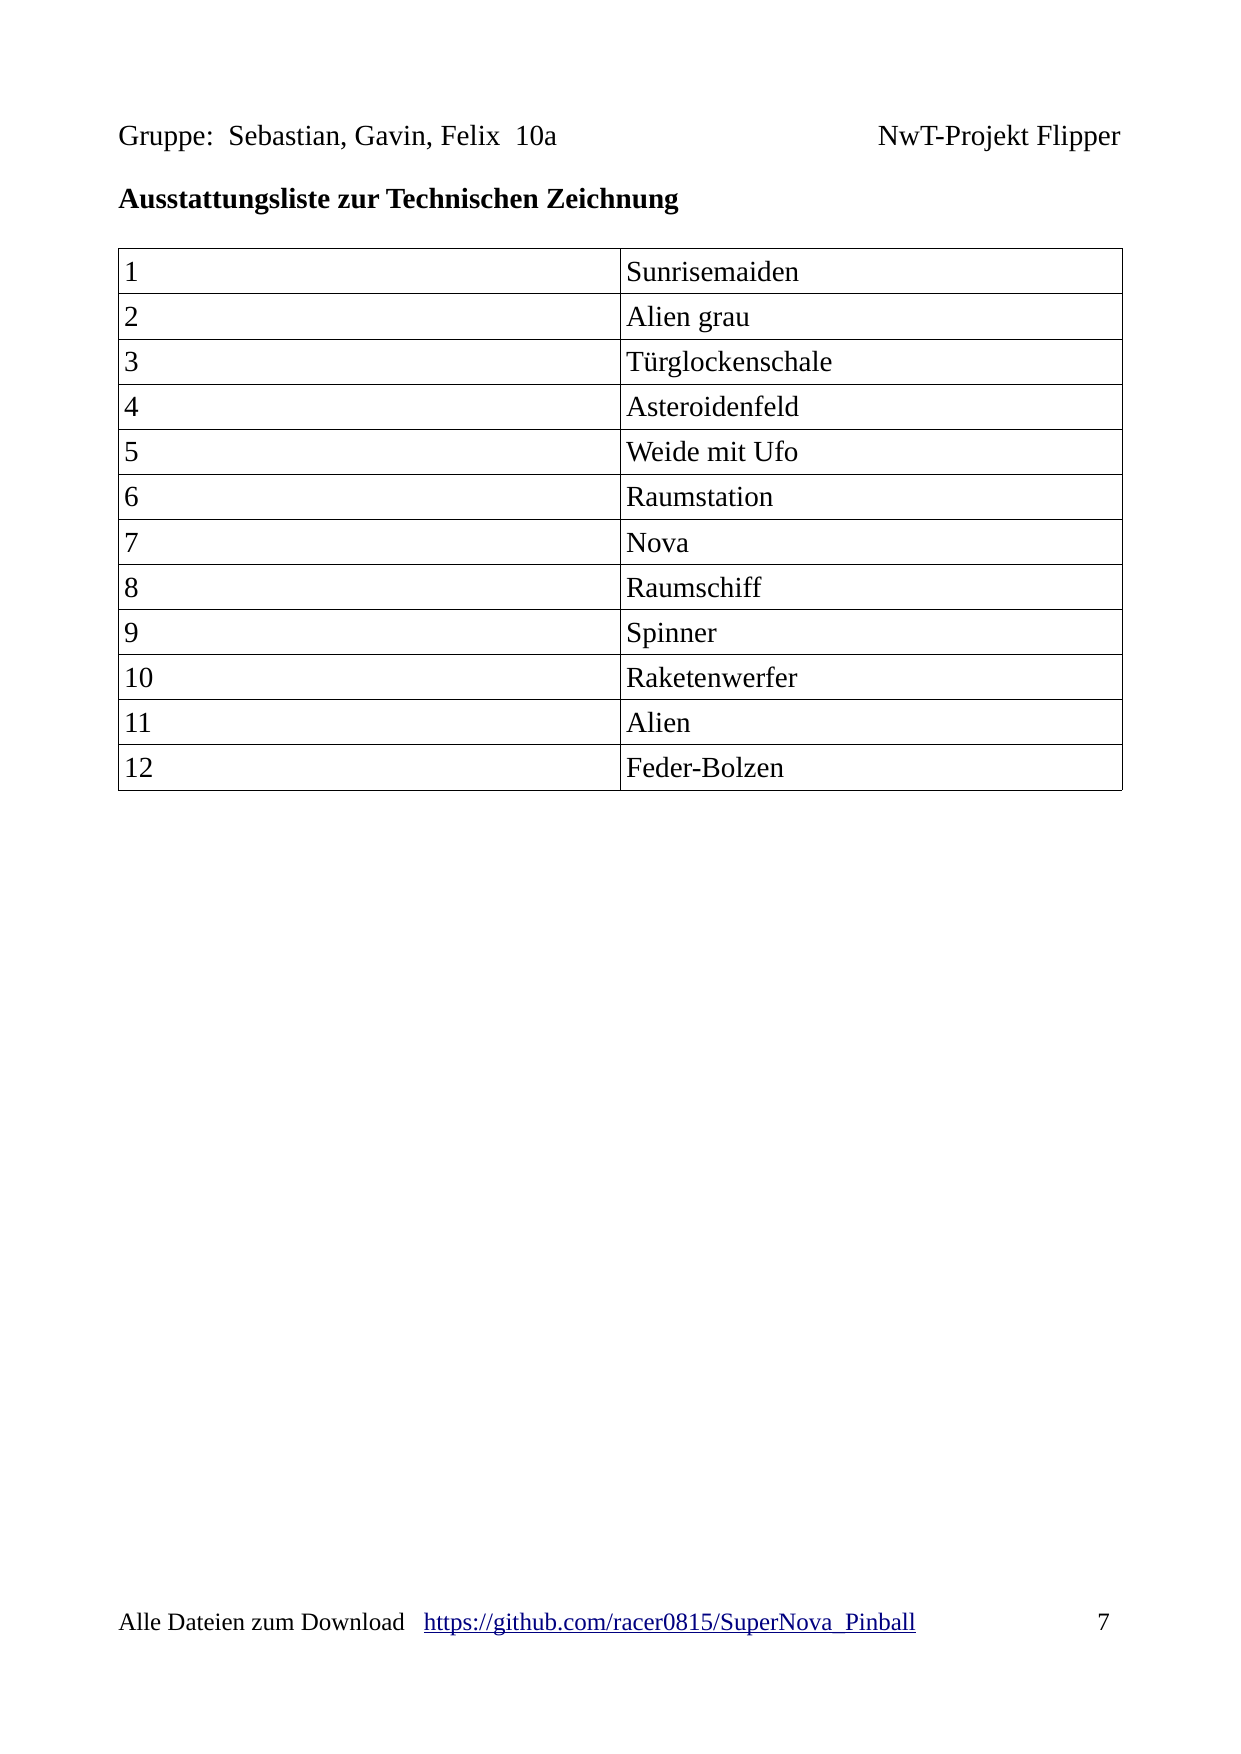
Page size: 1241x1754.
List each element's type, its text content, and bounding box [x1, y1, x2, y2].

table_cell 5 [119, 430, 620, 474]
table_cell 11 [119, 700, 620, 744]
table_cell Spinner [621, 610, 1122, 654]
table_cell Asteroidenfeld [621, 385, 1122, 429]
table_cell 3 [119, 340, 620, 383]
text Ausstattungsliste zur Technischen Zeichnung [118, 181, 1122, 215]
table_cell Feder-Bolzen [621, 745, 1122, 789]
table_cell Türglockenschale [621, 340, 1122, 383]
table_cell 9 [119, 610, 620, 654]
table_cell Raketenwerfer [621, 655, 1122, 699]
table_cell 12 [119, 745, 620, 789]
table_cell Alien grau [621, 294, 1122, 338]
table_cell Weide mit Ufo [621, 430, 1122, 474]
table_header 1 [119, 249, 620, 293]
table_cell Alien [621, 700, 1122, 744]
table_cell Raumschiff [621, 565, 1122, 609]
table_cell 6 [119, 475, 620, 519]
table_cell 4 [119, 385, 620, 429]
table_cell 8 [119, 565, 620, 609]
table_cell Nova [621, 520, 1122, 564]
table_cell 10 [119, 655, 620, 699]
table_cell Raumstation [621, 475, 1122, 519]
table_cell 7 [119, 520, 620, 564]
table_header Sunrisemaiden [621, 249, 1122, 293]
table_cell 2 [119, 294, 620, 338]
